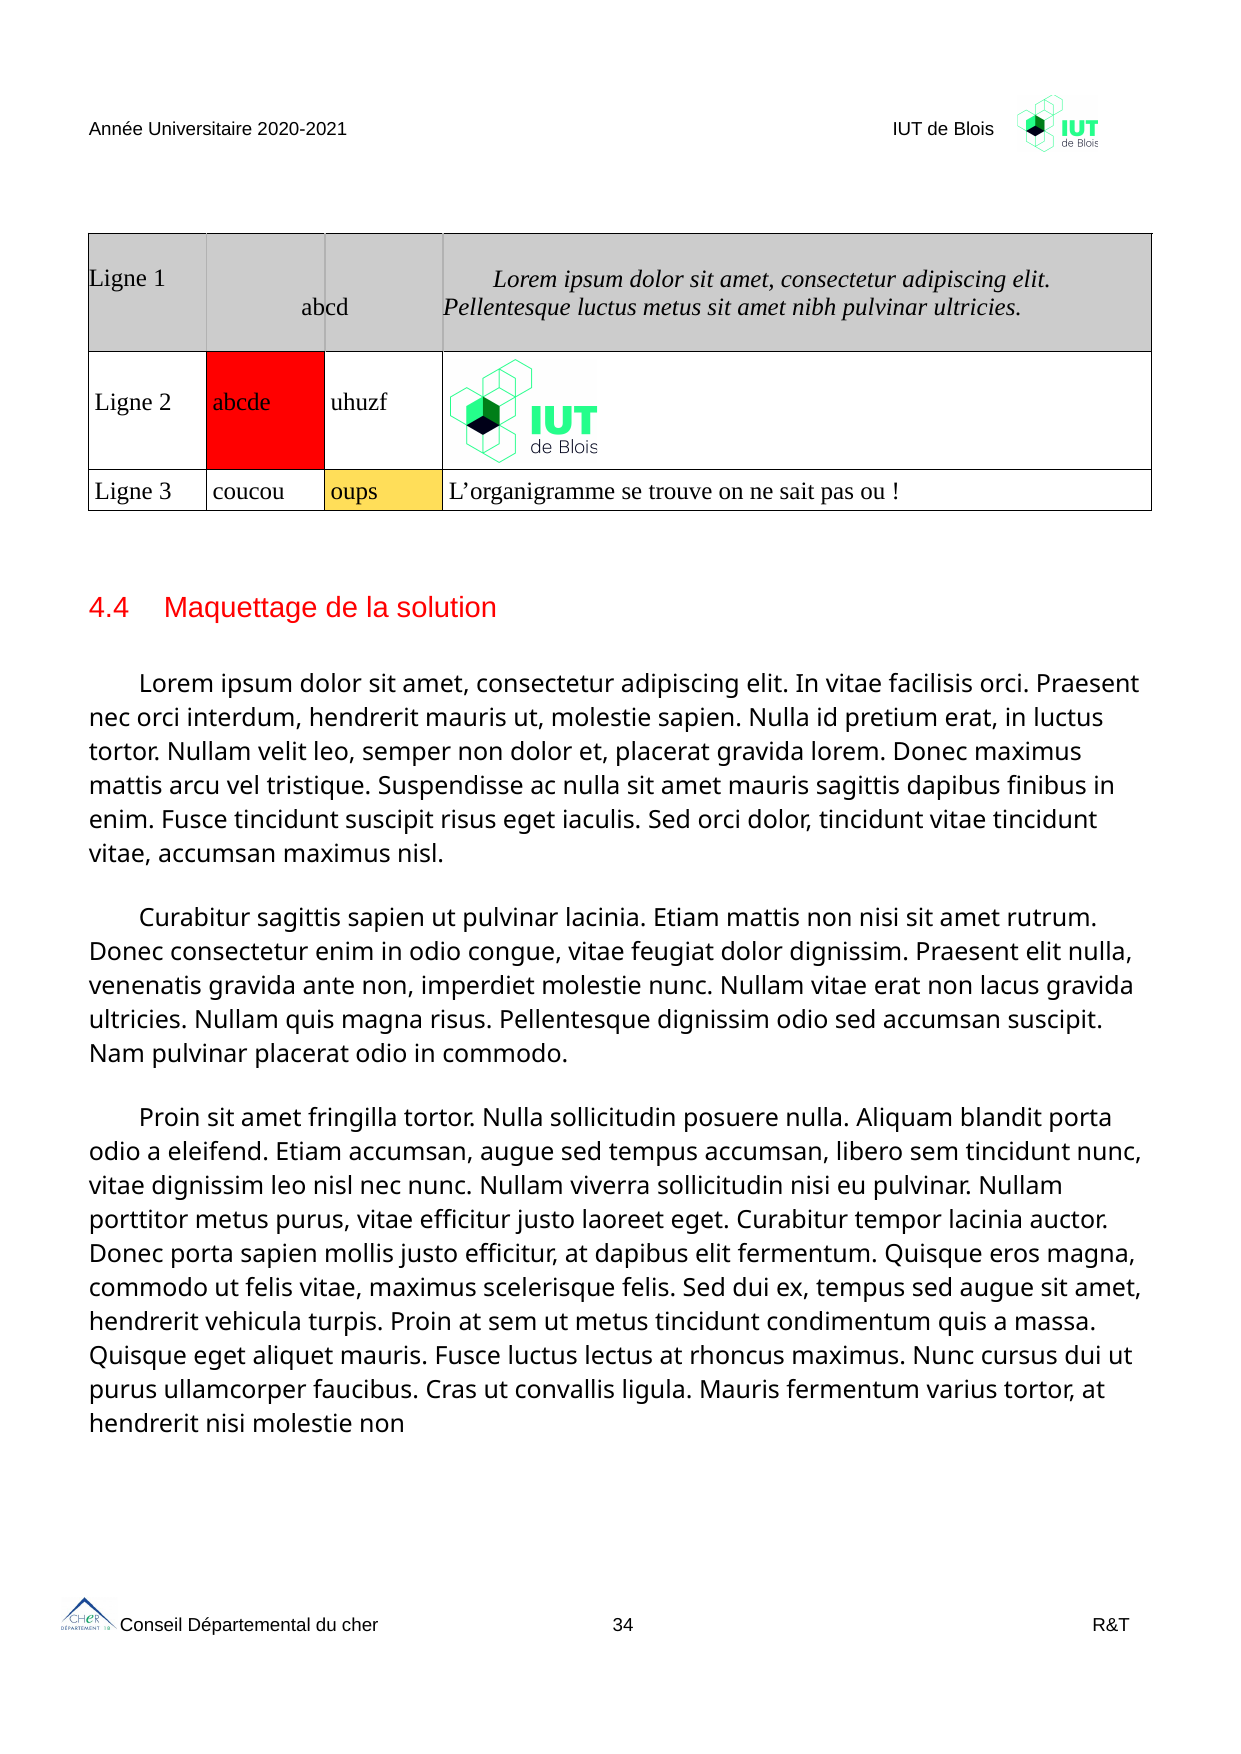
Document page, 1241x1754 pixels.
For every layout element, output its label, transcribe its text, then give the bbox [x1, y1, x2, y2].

table_cell [443, 352, 1151, 469]
table_header cd [326, 234, 442, 351]
picture [450, 359, 598, 463]
table_cell uhuzf [325, 352, 442, 469]
table_header Ligne 1 [89, 234, 206, 351]
text Curabitur sagittis sapien ut pulvinar lacinia. Etiam mattis non nisi sit amet rutrum. Donec consectetur enim in odio congue, vitae feugiat dolor dignissim. Praesent elit nulla, venenatis gravida ante non, imperdiet molestie nunc. Nullam vitae erat non lacus gravida ultricies. Nullam quis magna risus. Pellentesque dignissim odio sed accumsan suscipit. Nam pulvinar placerat odio in commodo. [88, 900, 1152, 1070]
picture [61, 1597, 118, 1630]
text Proin sit amet fringilla tortor. Nulla sollicitudin posuere nulla. Aliquam blandit porta odio a eleifend. Etiam accumsan, augue sed tempus accumsan, libero sem tincidunt nunc, vitae dignissim leo nisl nec nunc. Nullam viverra sollicitudin nisi eu pulvinar. Nullam porttitor metus purus, vitae efficitur justo laoreet eget. Curabitur tempor lacinia auctor. Donec porta sapien mollis justo efficitur, at dapibus elit fermentum. Quisque eros magna, commodo ut felis vitae, maximus scelerisque felis. Sed dui ex, tempus sed augue sit amet, hendrerit vehicula turpis. Proin at sem ut metus tincidunt condimentum quis a massa. Quisque eget aliquet mauris. Fusce luctus lectus at rhoncus maximus. Nunc cursus dui ut purus ullamcorper faucibus. Cras ut convallis ligula. Mauris fermentum varius tortor, at hendrerit nisi molestie non [88, 1099, 1152, 1440]
table_header Lorem ipsum dolor sit amet, consectetur adipiscing elit. Pellentesque luctus metus sit amet nibh pulvinar ultricies. [444, 234, 1151, 351]
table_header ab [207, 234, 324, 351]
table_header ab [316, 305, 321, 314]
picture [1017, 95, 1098, 152]
table_cell oups [325, 470, 442, 510]
table_cell Ligne 2 [89, 352, 206, 469]
subtitle Maquettage de la solution [88, 590, 1152, 624]
table_cell abcde [207, 352, 324, 469]
text Lorem ipsum dolor sit amet, consectetur adipiscing elit. In vitae facilisis orci. Praesent nec orci interdum, hendrerit mauris ut, molestie sapien. Nulla id pretium erat, in luctus tortor. Nullam velit leo, semper non dolor et, placerat gravida lorem. Donec maximus mattis arcu vel tristique. Suspendisse ac nulla sit amet mauris sagittis dapibus finibus in enim. Fusce tincidunt suscipit risus eget iaculis. Sed orci dolor, tincidunt vitae tincidunt vitae, accumsan maximus nisl. [88, 666, 1152, 870]
table_cell Ligne 3 [89, 470, 206, 510]
table_cell coucou [207, 470, 324, 510]
table_cell L’organigramme se trouve on ne sait pas ou ! [443, 470, 1151, 510]
